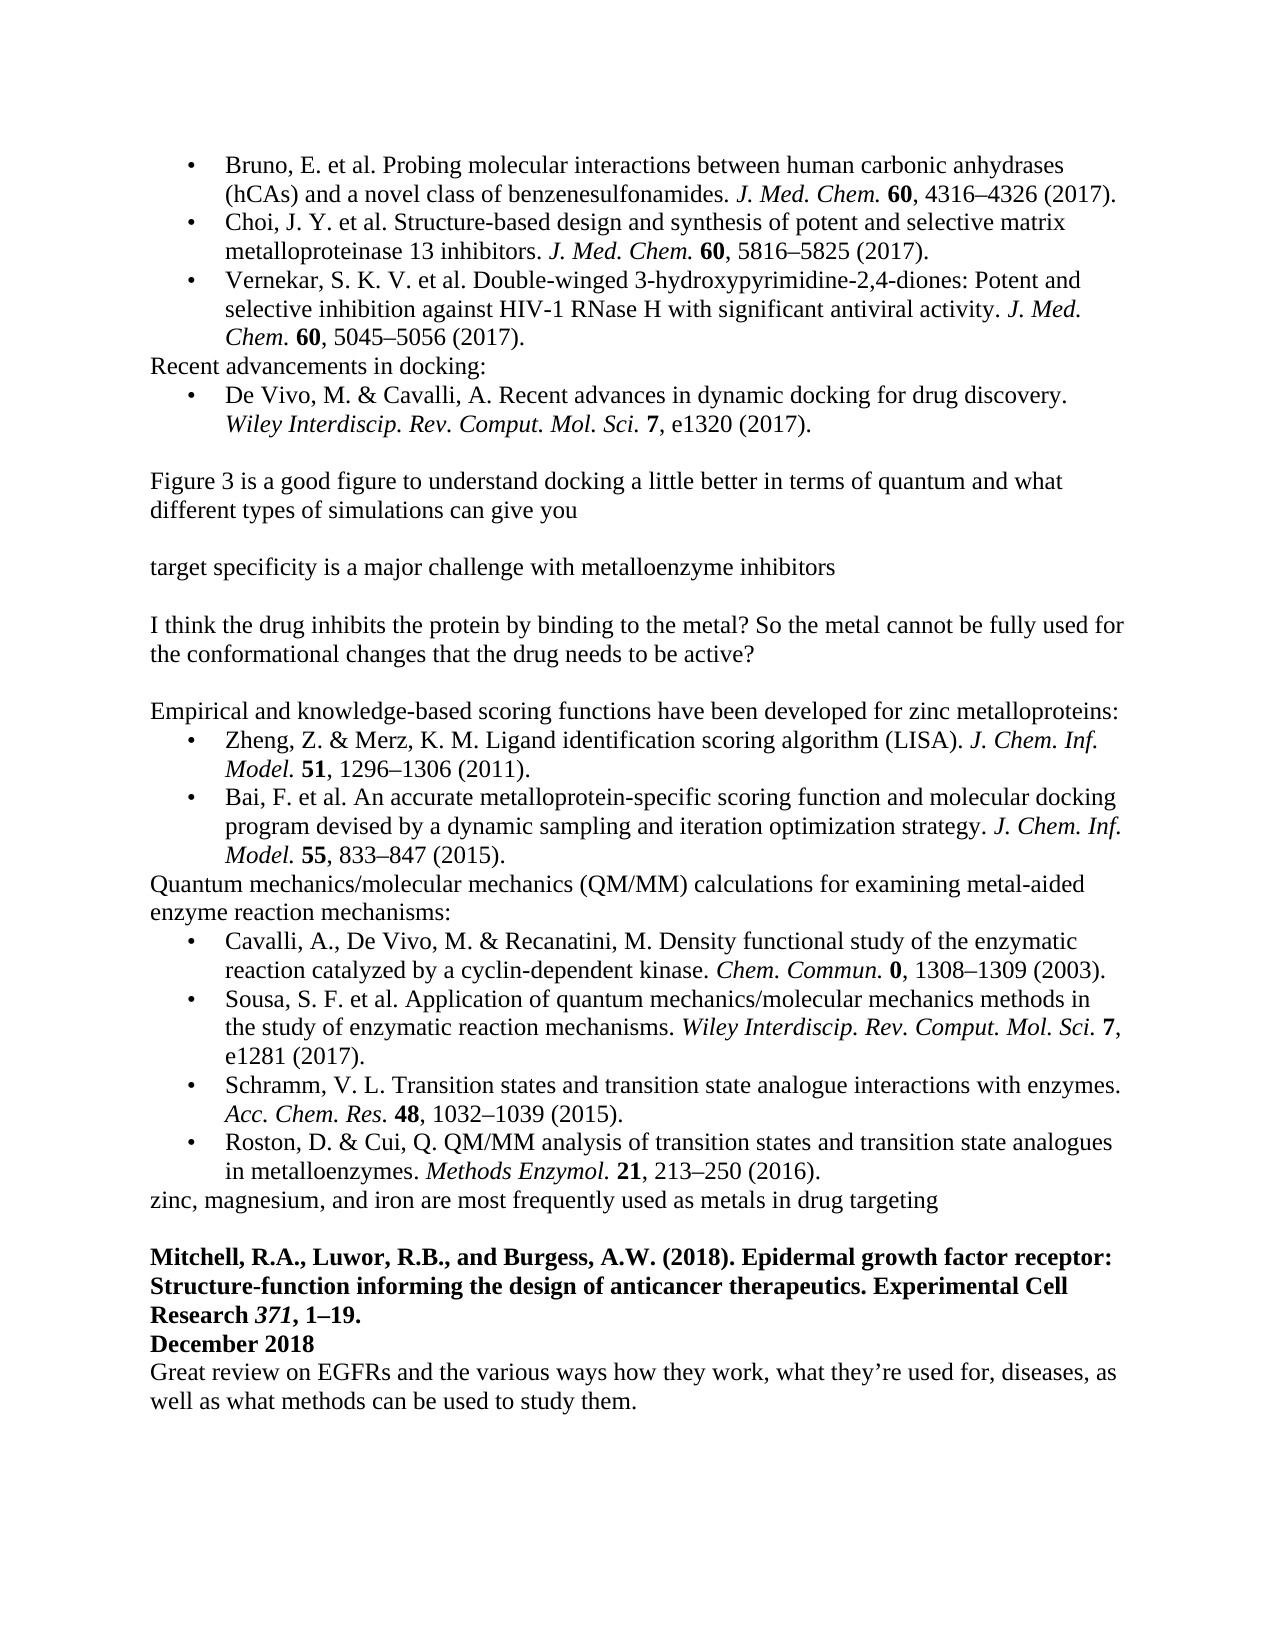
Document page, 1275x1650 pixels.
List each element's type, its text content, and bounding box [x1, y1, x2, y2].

list Sousa, S. F. et al. Application of quantum mechanics/molecular mechanics methods in the study of enzymatic reaction mechanisms. Wiley Interdiscip. Rev. Comput. Mol. Sci. 7, e1281 (2017). [187, 984, 1125, 1070]
list Vernekar, S. K. V. et al. Double-winged 3-hydroxypyrimidine-2,4-diones: Potent and selective inhibition against HIV-1 RNase H with significant antiviral activity. J. Med. Chem. 60, 5045–5056 (2017). [187, 265, 1125, 351]
list Cavalli, A., De Vivo, M. & Recanatini, M. Density functional study of the enzymatic reaction catalyzed by a cyclin-dependent kinase. Chem. Commun. 0, 1308–1309 (2003). [187, 926, 1125, 984]
text December 2018 [150, 1329, 1125, 1357]
list Schramm, V. L. Transition states and transition state analogue interactions with enzymes. Acc. Chem. Res. 48, 1032–1039 (2015). [187, 1070, 1125, 1127]
text target specificity is a major challenge with metalloenzyme inhibitors [150, 552, 1125, 581]
text Figure 3 is a good figure to understand docking a little better in terms of quantum and what different types of simulations can give you [150, 466, 1125, 524]
list Bruno, E. et al. Probing molecular interactions between human carbonic anhydrases (hCAs) and a novel class of benzenesulfonamides. J. Med. Chem. 60, 4316–4326 (2017). [187, 150, 1125, 207]
list Choi, J. Y. et al. Structure-based design and synthesis of potent and selective matrix metalloproteinase 13 inhibitors. J. Med. Chem. 60, 5816–5825 (2017). [187, 207, 1125, 265]
list Zheng, Z. & Merz, K. M. Ligand identification scoring algorithm (LISA). J. Chem. Inf. Model. 51, 1296–1306 (2011). [187, 725, 1125, 782]
list De Vivo, M. & Cavalli, A. Recent advances in dynamic docking for drug discovery. Wiley Interdiscip. Rev. Comput. Mol. Sci. 7, e1320 (2017). [187, 380, 1125, 437]
text Great review on EGFRs and the various ways how they work, what they’re used for, diseases, as well as what methods can be used to study them. [150, 1357, 1125, 1415]
text Empirical and knowledge-based scoring functions have been developed for zinc metalloproteins: [150, 696, 1125, 725]
text zinc, magnesium, and iron are most frequently used as metals in drug targeting [150, 1185, 1125, 1214]
list Roston, D. & Cui, Q. QM/MM analysis of transition states and transition state analogues in metalloenzymes. Methods Enzymol. 21, 213–250 (2016). [187, 1127, 1125, 1185]
list Bai, F. et al. An accurate metalloprotein-specific scoring function and molecular docking program devised by a dynamic sampling and iteration optimization strategy. J. Chem. Inf. Model. 55, 833–847 (2015). [187, 782, 1125, 869]
text Mitchell, R.A., Luwor, R.B., and Burgess, A.W. (2018). Epidermal growth factor receptor: Structure-function informing the design of anticancer therapeutics. Experimental Cell Research 371, 1–19. [150, 1242, 1125, 1329]
text I think the drug inhibits the protein by binding to the metal? So the metal cannot be fully used for the conformational changes that the drug needs to be active? [150, 610, 1125, 667]
text Recent advancements in docking: [150, 351, 1125, 380]
text Quantum mechanics/molecular mechanics (QM/MM) calculations for examining metal-aided enzyme reaction mechanisms: [150, 869, 1125, 926]
